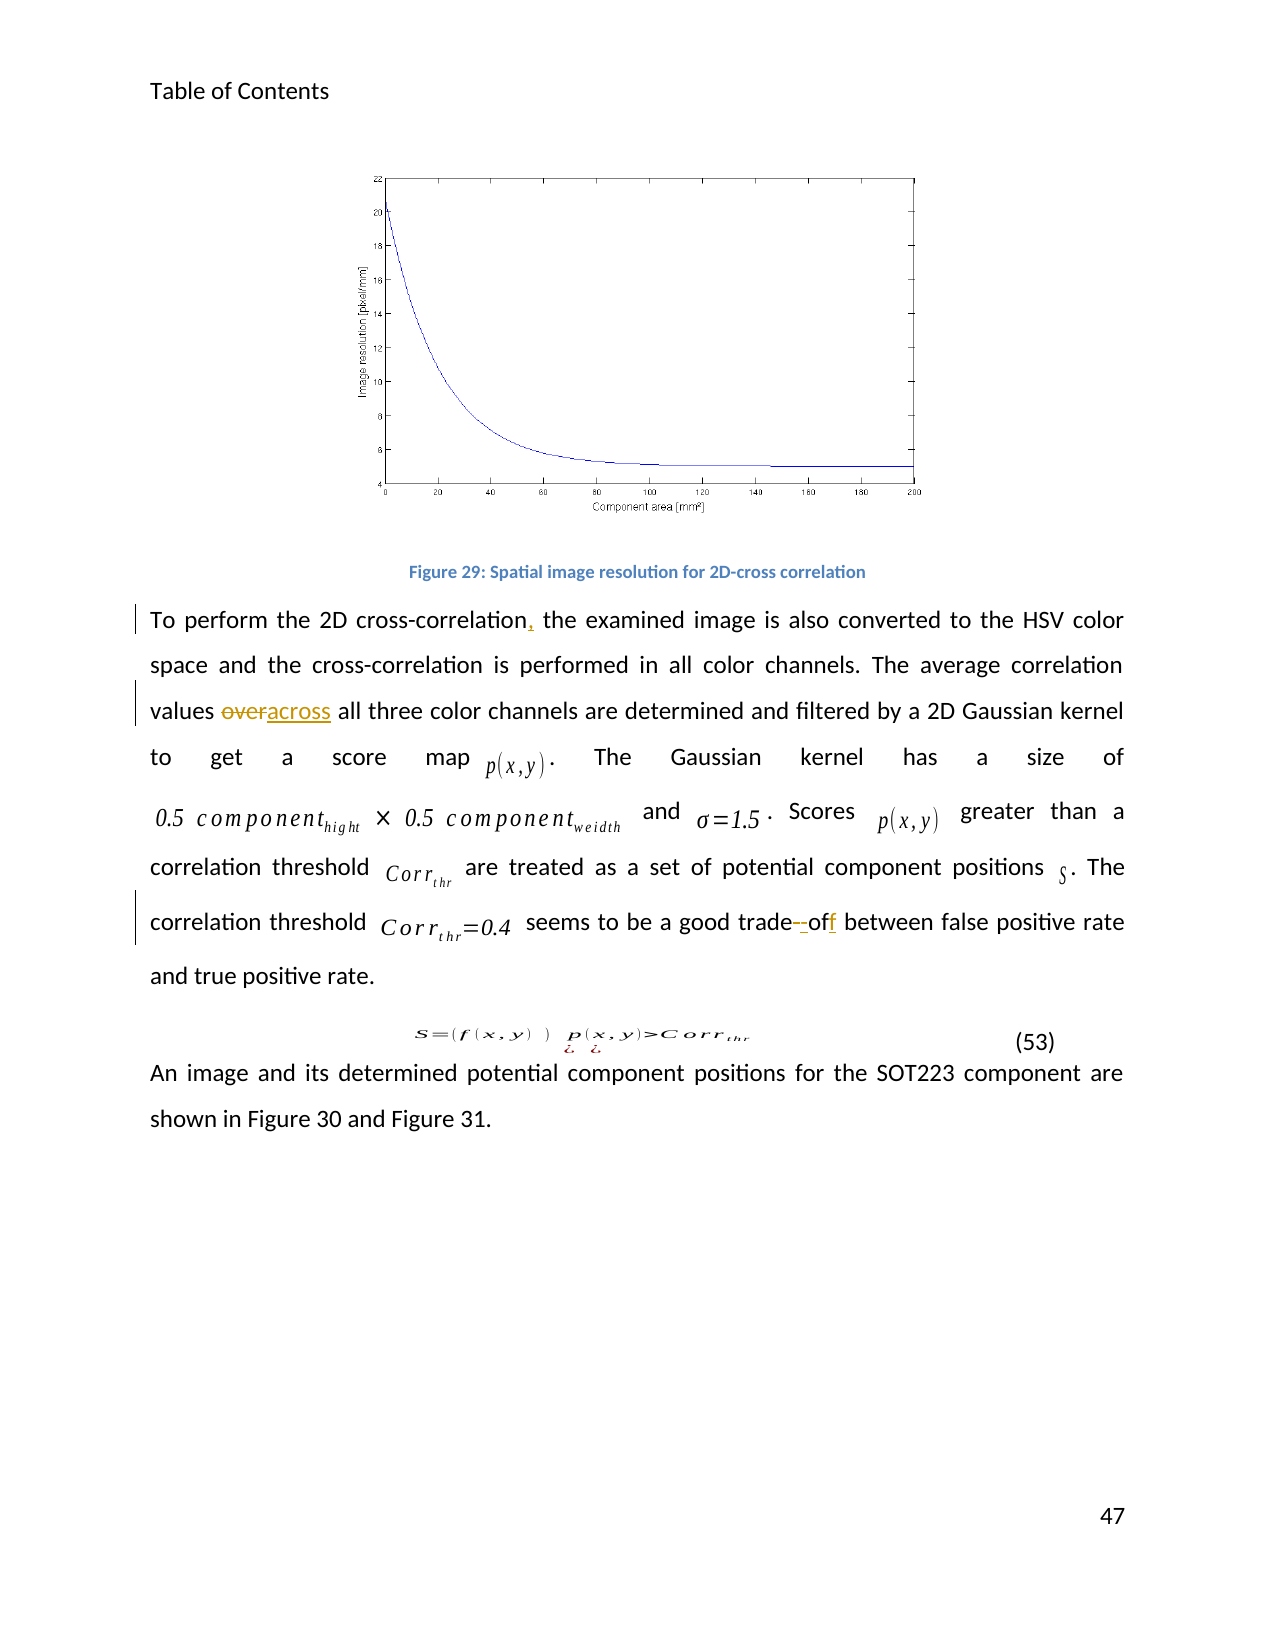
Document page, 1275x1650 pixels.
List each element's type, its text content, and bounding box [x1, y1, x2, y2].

table_header [1080, 1027, 1147, 1057]
table_header (53) [1004, 1027, 1069, 1057]
picture [296, 150, 979, 524]
table_header [150, 1027, 161, 1057]
table_header [161, 1027, 1003, 1057]
text Figure 29: Spatial image resolution for 2D-cross correlation [150, 560, 1125, 583]
text To perform the 2D cross-correlation, the examined image is also converted to the HSV color space and the cross-correlation is performed in all color channels. The average correlation values across all three color channels are determined and filtered by a 2D Gaussian kernel to get a score map. The Gaussian kernel has a size of and. Scores greater than a correlation threshold are treated as a set of potential component positions . The correlation threshold seems to be a good trade-off between false positive rate and true positive rate. [150, 604, 1125, 991]
table_header [1069, 1027, 1080, 1057]
text An image and its determined potential component positions for the SOT223 component are shown in Figure 30 and Figure 31. [150, 1057, 1125, 1133]
